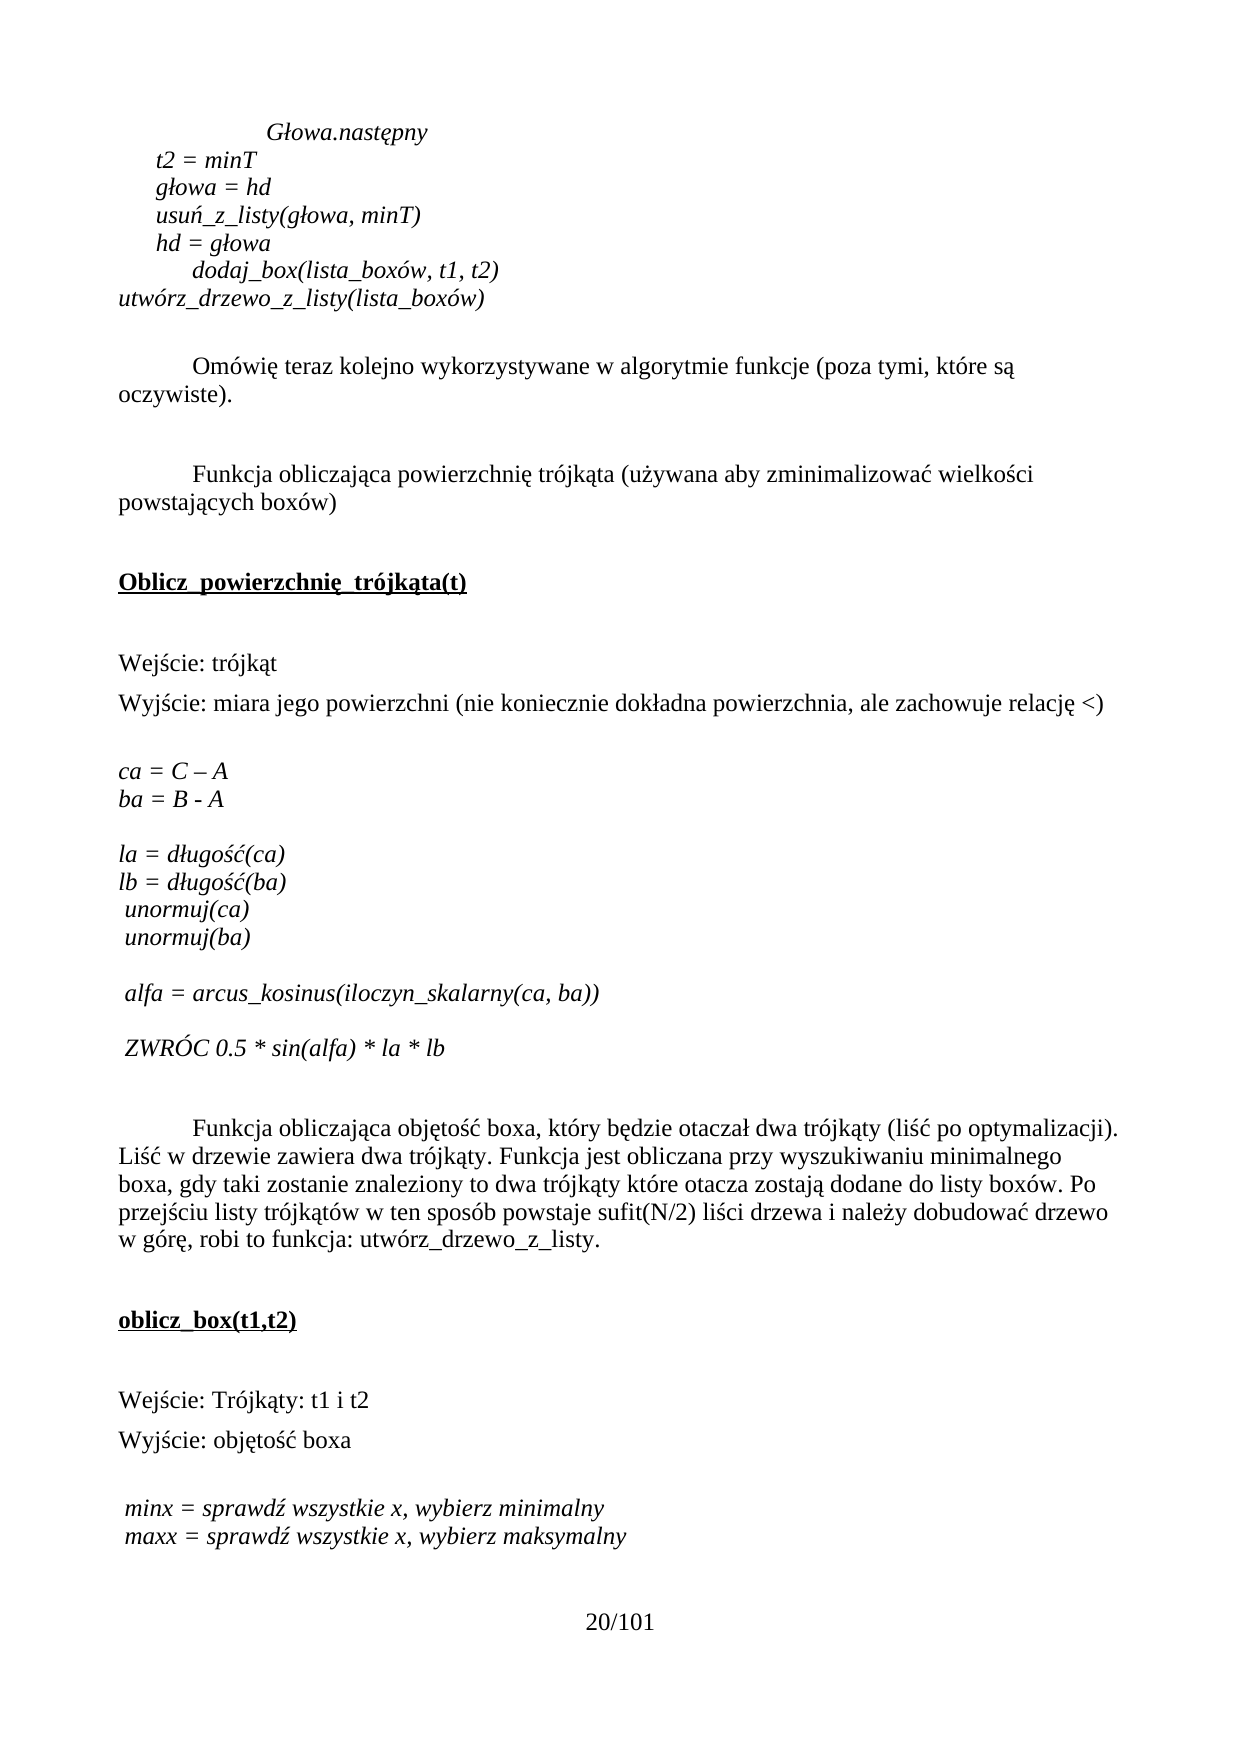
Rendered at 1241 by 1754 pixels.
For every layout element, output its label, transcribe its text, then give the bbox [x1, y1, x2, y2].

text Wejście: Trójkąty: t1 i t2 [118, 1386, 1122, 1414]
text unormuj(ca) [118, 896, 1122, 923]
text usuń_z_listy(głowa, minT) [118, 201, 1122, 229]
text Funkcja obliczająca objętość boxa, który będzie otaczał dwa trójkąty (liść po optymalizacji). Liść w drzewie zawiera dwa trójkąty. Funkcja jest obliczana przy wyszukiwaniu minimalnego boxa, gdy taki zostanie znaleziony to dwa trójkąty które otacza zostają dodane do listy boxów. Po przejściu listy trójkątów w ten sposób powstaje sufit(N/2) liści drzewa i należy dobudować drzewo w górę, robi to funkcja: utwórz_drzewo_z_listy. [118, 1114, 1122, 1253]
text dodaj_box(lista_boxów, t1, t2) [118, 257, 1122, 284]
text Głowa.następny [118, 118, 1122, 146]
text ZWRÓC 0.5 * sin(alfa) * la * lb [118, 1034, 1122, 1062]
text Wyjście: objętość boxa [118, 1426, 1122, 1454]
text Funkcja obliczająca powierzchnię trójkąta (używana aby zminimalizować wielkości powstających boxów) [118, 460, 1122, 516]
text la = długość(ca) [118, 840, 1122, 868]
text t2 = minT [118, 146, 1122, 173]
text Oblicz_powierzchnię_trójkąta(t) [118, 568, 1122, 596]
text głowa = hd [118, 173, 1122, 201]
text ca = C – A [118, 757, 1122, 785]
text Omówię teraz kolejno wykorzystywane w algorytmie funkcje (poza tymi, które są oczywiste). [118, 352, 1122, 408]
text maxx = sprawdź wszystkie x, wybierz maksymalny [118, 1522, 1122, 1550]
text utwórz_drzewo_z_listy(lista_boxów) [118, 284, 1122, 312]
text ba = B - A [118, 785, 1122, 812]
text Wyjście: miara jego powierzchni (nie koniecznie dokładna powierzchnia, ale zachowuje relację <) [118, 689, 1122, 717]
text alfa = arcus_kosinus(iloczyn_skalarny(ca, ba)) [118, 979, 1122, 1006]
text Wejście: trójkąt [118, 649, 1122, 677]
text oblicz_box(t1,t2) [118, 1306, 1122, 1333]
text hd = głowa [118, 229, 1122, 257]
text lb = długość(ba) [118, 868, 1122, 896]
text unormuj(ba) [118, 923, 1122, 951]
text minx = sprawdź wszystkie x, wybierz minimalny [118, 1494, 1122, 1522]
